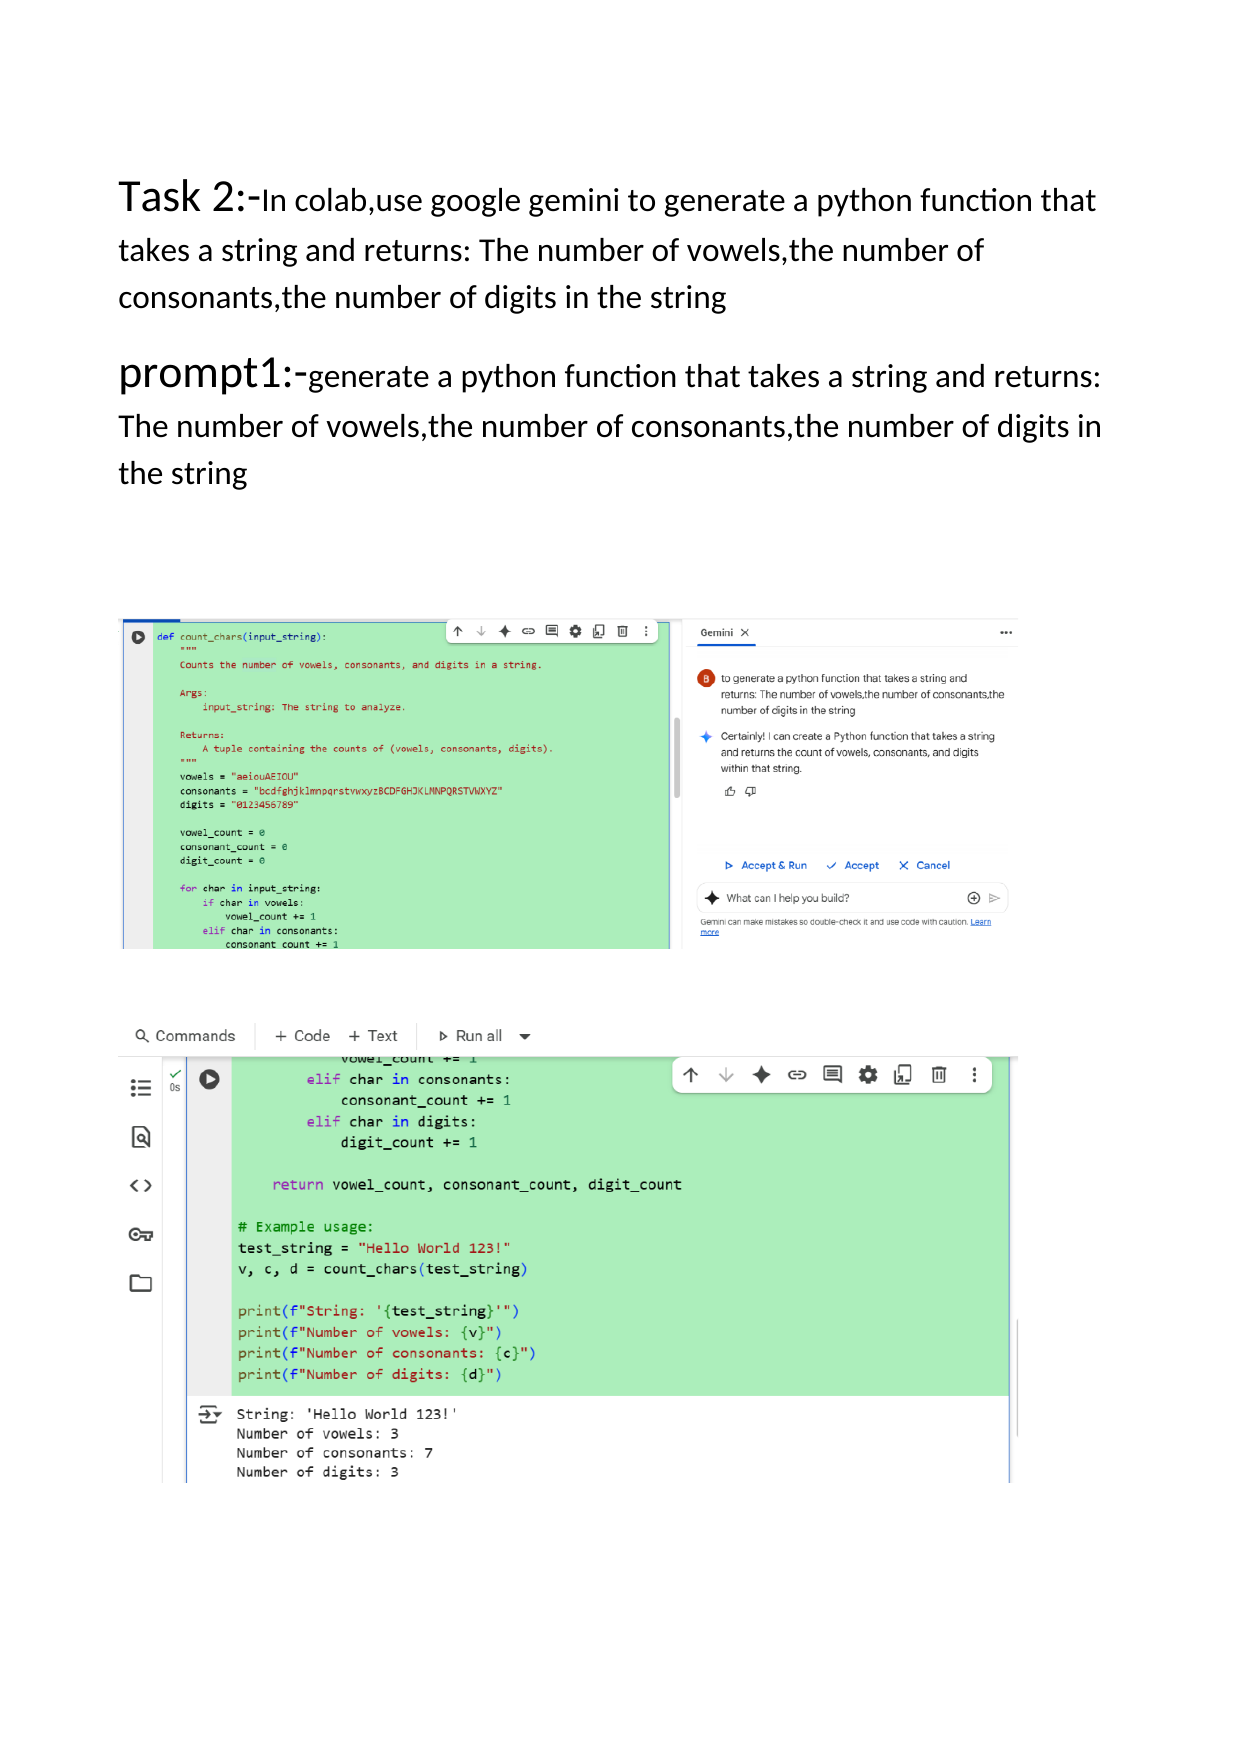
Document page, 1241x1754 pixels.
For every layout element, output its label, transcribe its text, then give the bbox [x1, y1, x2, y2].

text Task 2:-In colab,use google gemini to generate a python function that takes a string and returns: The number of vowels,the number of consonants,the number of digits in the string [118, 167, 1122, 316]
text prompt1:-generate a python function that takes a string and returns: The number of vowels,the number of consonants,the number of digits in the string [118, 343, 1122, 493]
